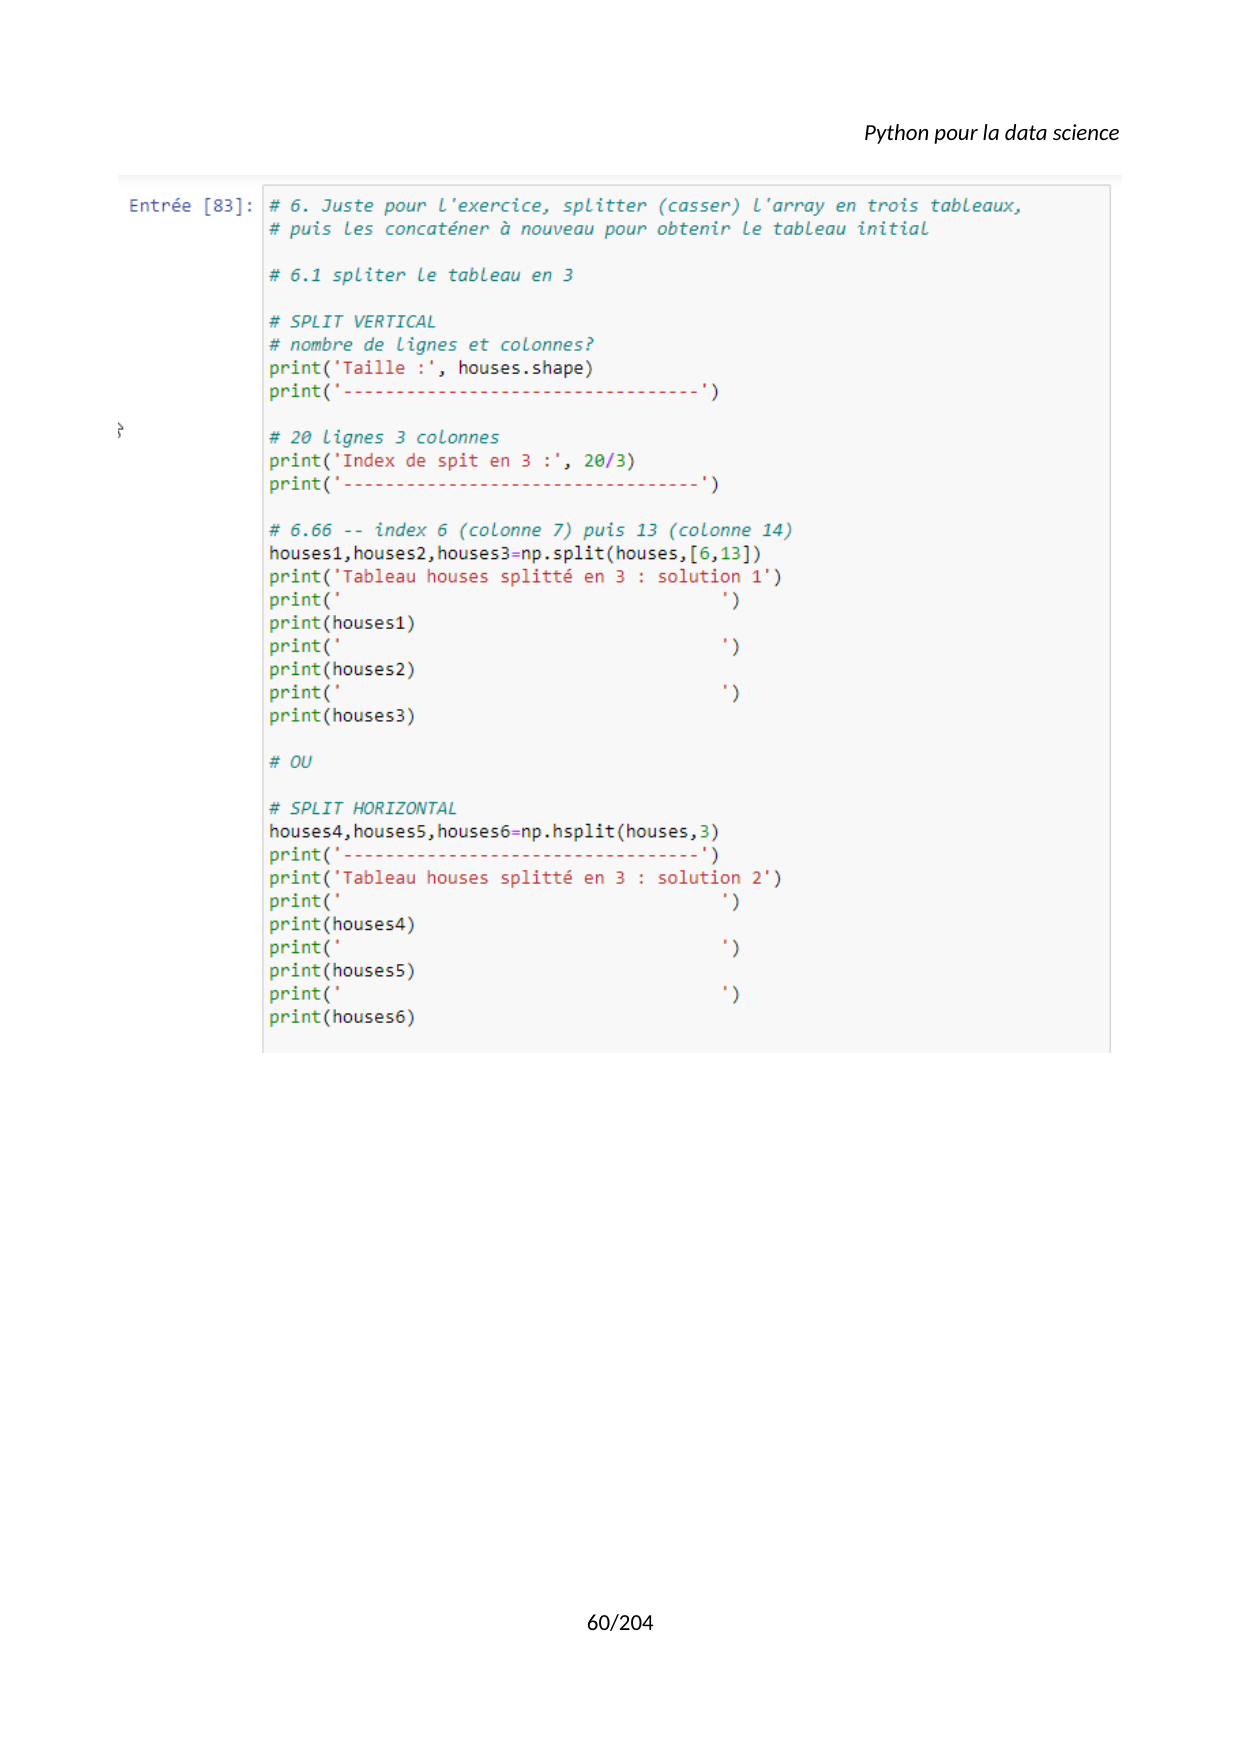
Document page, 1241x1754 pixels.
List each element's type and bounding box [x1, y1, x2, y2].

picture [118, 175, 1122, 1053]
